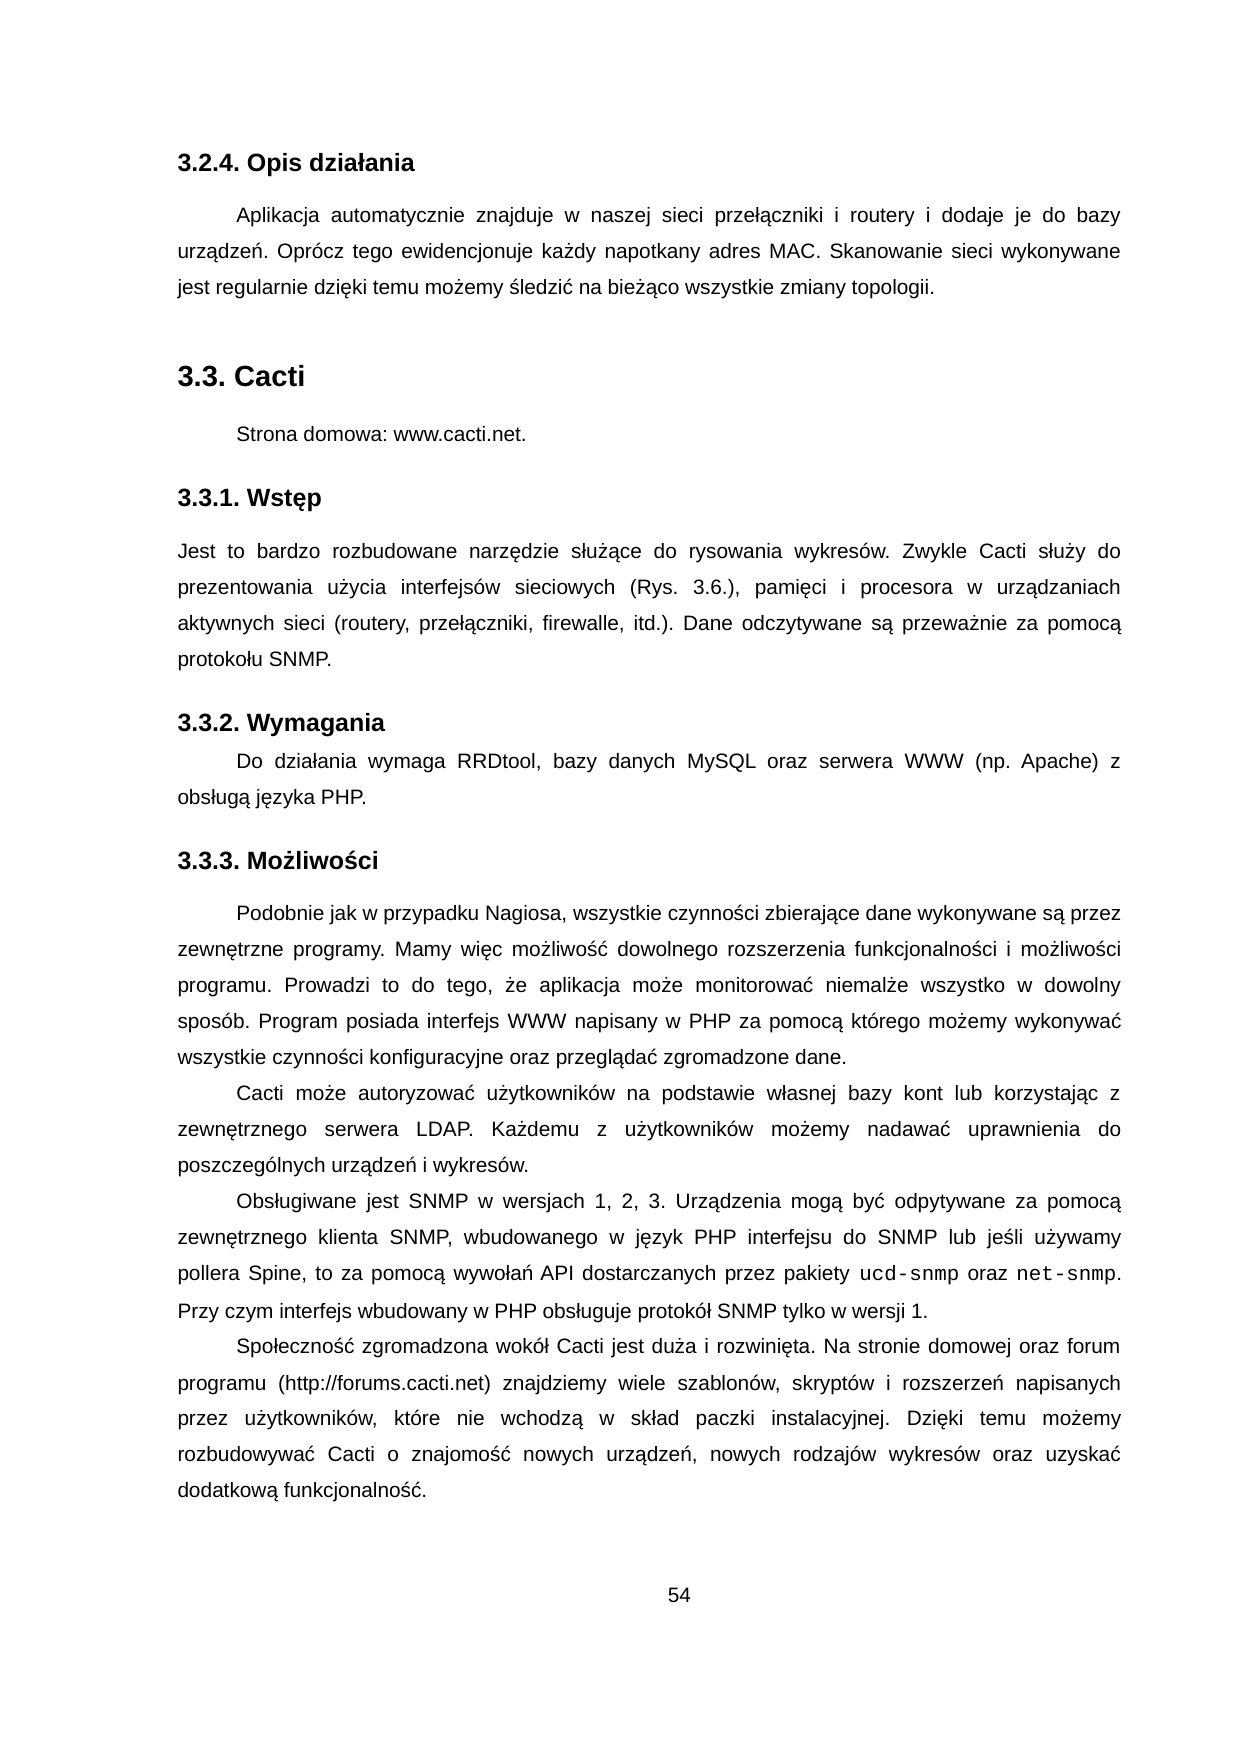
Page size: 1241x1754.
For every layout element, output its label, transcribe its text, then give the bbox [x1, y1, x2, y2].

text Społeczność zgromadzona wokół Cacti jest duża i rozwinięta. Na stronie domowej oraz forum programu (http://forums.cacti.net) znajdziemy wiele szablonów, skryptów i rozszerzeń napisanych przez użytkowników, które nie wchodzą w skład paczki instalacyjnej. Dzięki temu możemy rozbudowywać Cacti o znajomość nowych urządzeń, nowych rodzajów wykresów oraz uzyskać dodatkową funkcjonalność. [177, 1334, 1122, 1502]
subtitle 3.2.4. Opis działania [177, 148, 1122, 176]
subtitle 3.3. Cacti [177, 359, 1122, 393]
subtitle 3.3.3. Możliwości [177, 846, 1122, 874]
text Aplikacja automatycznie znajduje w naszej sieci przełączniki i routery i dodaje je do bazy urządzeń. Oprócz tego ewidencjonuje każdy napotkany adres MAC. Skanowanie sieci wykonywane jest regularnie dzięki temu możemy śledzić na bieżąco wszystkie zmiany topologii. [177, 203, 1122, 299]
text Do działania wymaga RRDtool, bazy danych MySQL oraz serwera WWW (np. Apache) z obsługą języka PHP. [177, 749, 1122, 809]
text Podobnie jak w przypadku Nagiosa, wszystkie czynności zbierające dane wykonywane są przez zewnętrzne programy. Mamy więc możliwość dowolnego rozszerzenia funkcjonalności i możliwości programu. Prowadzi to do tego, że aplikacja może monitorować niemalże wszystko w dowolny sposób. Program posiada interfejs WWW napisany w PHP za pomocą którego możemy wykonywać wszystkie czynności konfiguracyjne oraz przeglądać zgromadzone dane. [177, 901, 1122, 1069]
text Jest to bardzo rozbudowane narzędzie służące do rysowania wykresów. Zwykle Cacti służy do prezentowania użycia interfejsów sieciowych (Rys. 3.6.), pamięci i procesora w urządzaniach aktywnych sieci (routery, przełączniki, firewalle, itd.). Dane odczytywane są przeważnie za pomocą protokołu SNMP. [177, 539, 1122, 671]
text Obsługiwane jest SNMP w wersjach 1, 2, 3. Urządzenia mogą być odpytywane za pomocą zewnętrznego klienta SNMP, wbudowanego w język PHP interfejsu do SNMP lub jeśli używamy pollera Spine, to za pomocą wywołań API dostarczanych przez pakiety ucd-snmp oraz net-snmp. Przy czym interfejs wbudowany w PHP obsługuje protokół SNMP tylko w wersji 1. [177, 1189, 1122, 1322]
text Cacti może autoryzować użytkowników na podstawie własnej bazy kont lub korzystając z zewnętrznego serwera LDAP. Każdemu z użytkowników możemy nadawać uprawnienia do poszczególnych urządzeń i wykresów. [177, 1081, 1122, 1177]
subtitle 3.3.2. Wymagania [177, 707, 1122, 736]
subtitle 3.3.1. Wstęp [177, 483, 1122, 512]
text Strona domowa: www.cacti.net. [177, 422, 1122, 446]
